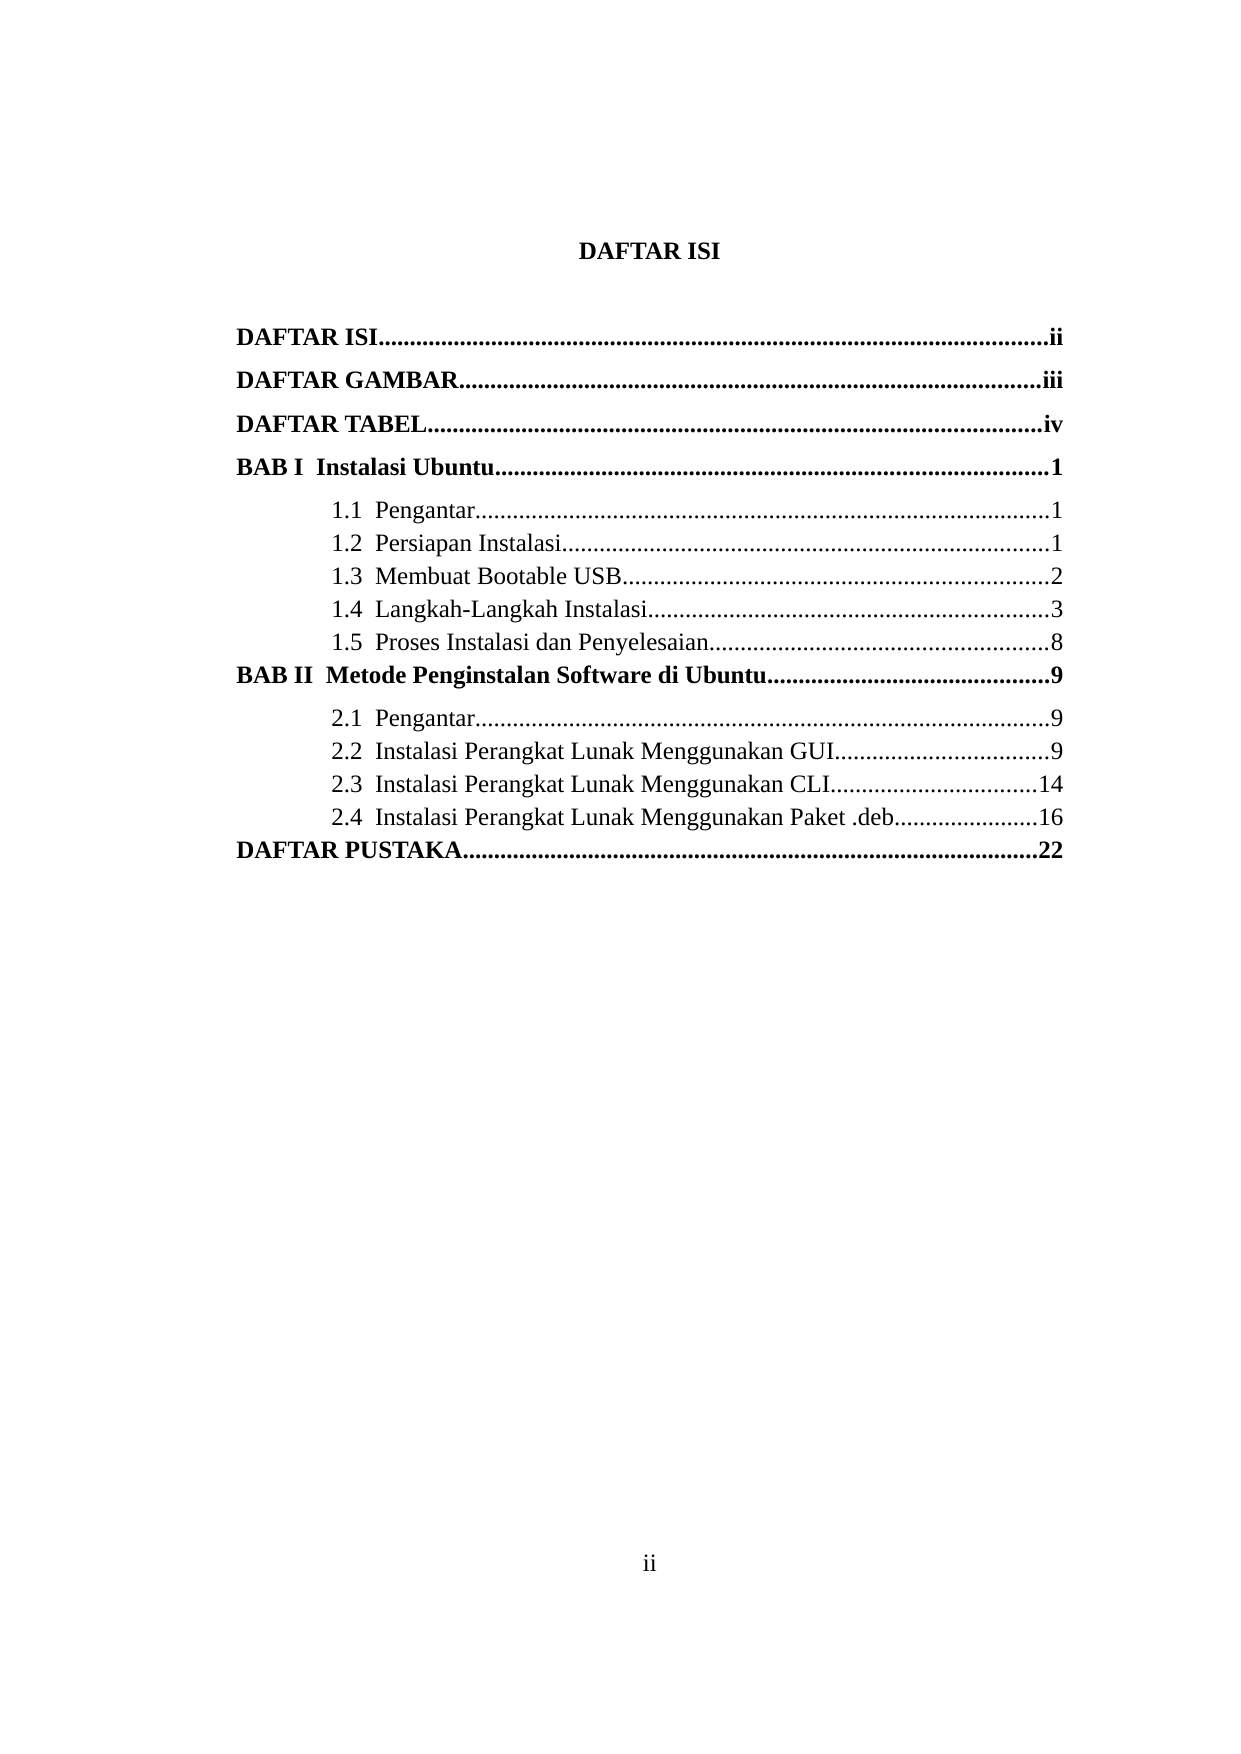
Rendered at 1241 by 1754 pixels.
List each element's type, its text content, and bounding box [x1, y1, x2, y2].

text DAFTAR ISI ii [236, 322, 1063, 351]
text 1.2 Persiapan Instalasi 1 [325, 528, 1063, 557]
text 2.4 Instalasi Perangkat Lunak Menggunakan Paket .deb 16 [325, 802, 1063, 831]
text 1.4 Langkah-Langkah Instalasi 3 [325, 594, 1063, 623]
text DAFTAR PUSTAKA 22 [236, 835, 1063, 864]
text 2.1 Pengantar 9 [325, 703, 1063, 732]
subtitle DAFTAR ISI [236, 236, 1063, 265]
text 1.1 Pengantar 1 [325, 495, 1063, 524]
text 2.3 Instalasi Perangkat Lunak Menggunakan CLI 14 [325, 769, 1063, 798]
text BAB I Instalasi Ubuntu 1 [236, 452, 1063, 481]
text 1.3 Membuat Bootable USB 2 [325, 561, 1063, 590]
text 1.5 Proses Instalasi dan Penyelesaian 8 [325, 627, 1063, 656]
text DAFTAR GAMBAR iii [236, 366, 1063, 394]
text BAB II Metode Penginstalan Software di Ubuntu 9 [236, 660, 1063, 689]
text 2.2 Instalasi Perangkat Lunak Menggunakan GUI 9 [325, 736, 1063, 765]
text DAFTAR TABEL iv [236, 409, 1063, 437]
